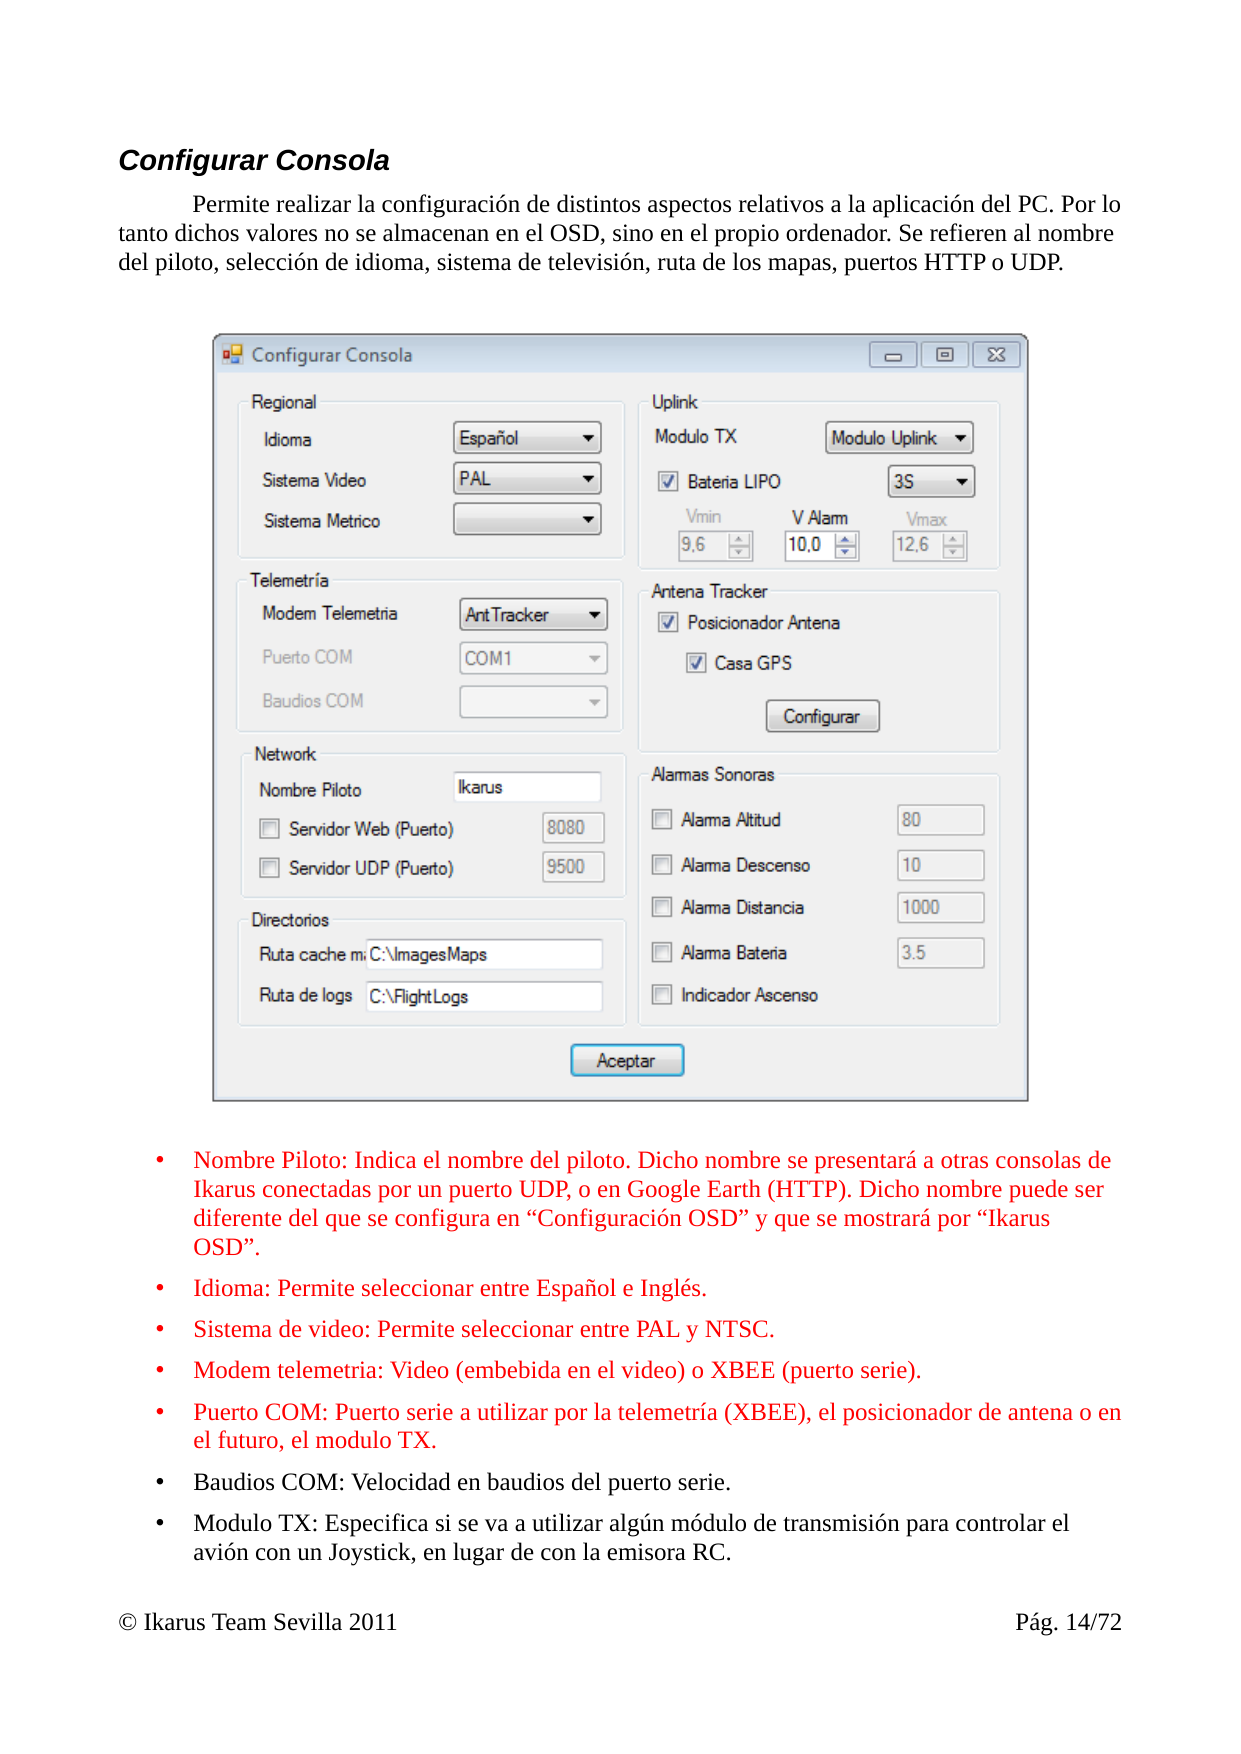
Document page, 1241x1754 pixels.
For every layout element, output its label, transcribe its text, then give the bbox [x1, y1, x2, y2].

list Sistema de video: Permite seleccionar entre PAL y NTSC. [156, 1314, 1122, 1343]
text Permite realizar la configuración de distintos aspectos relativos a la aplicación del PC. Por lo tanto dichos valores no se almacenan en el OSD, sino en el propio ordenador. Se refieren al nombre del piloto, selección de idioma, sistema de televisión, ruta de los mapas, puertos HTTP o UDP. [118, 189, 1122, 275]
list Modulo TX: Especifica si se va a utilizar algún módulo de transmisión para controlar el avión con un Joystick, en lugar de con la emisora RC. [156, 1508, 1122, 1565]
list Modem telemetria: Video (embebida en el video) o XBEE (puerto serie). [156, 1355, 1122, 1384]
subtitle Configurar Consola [118, 143, 1122, 177]
list Idioma: Permite seleccionar entre Español e Inglés. [156, 1273, 1122, 1302]
list Baudios COM: Velocidad en baudios del puerto serie. [156, 1467, 1122, 1495]
list Nombre Piloto: Indica el nombre del piloto. Dicho nombre se presentará a otras consolas de Ikarus conectadas por un puerto UDP, o en Google Earth (HTTP). Dicho nombre puede ser diferente del que se configura en “Configuración OSD” y que se mostrará por “Ikarus OSD”. [156, 1145, 1122, 1260]
list Puerto COM: Puerto serie a utilizar por la telemetría (XBEE), el posicionador de antena o en el futuro, el modulo TX. [156, 1397, 1122, 1454]
picture [208, 329, 1032, 1105]
